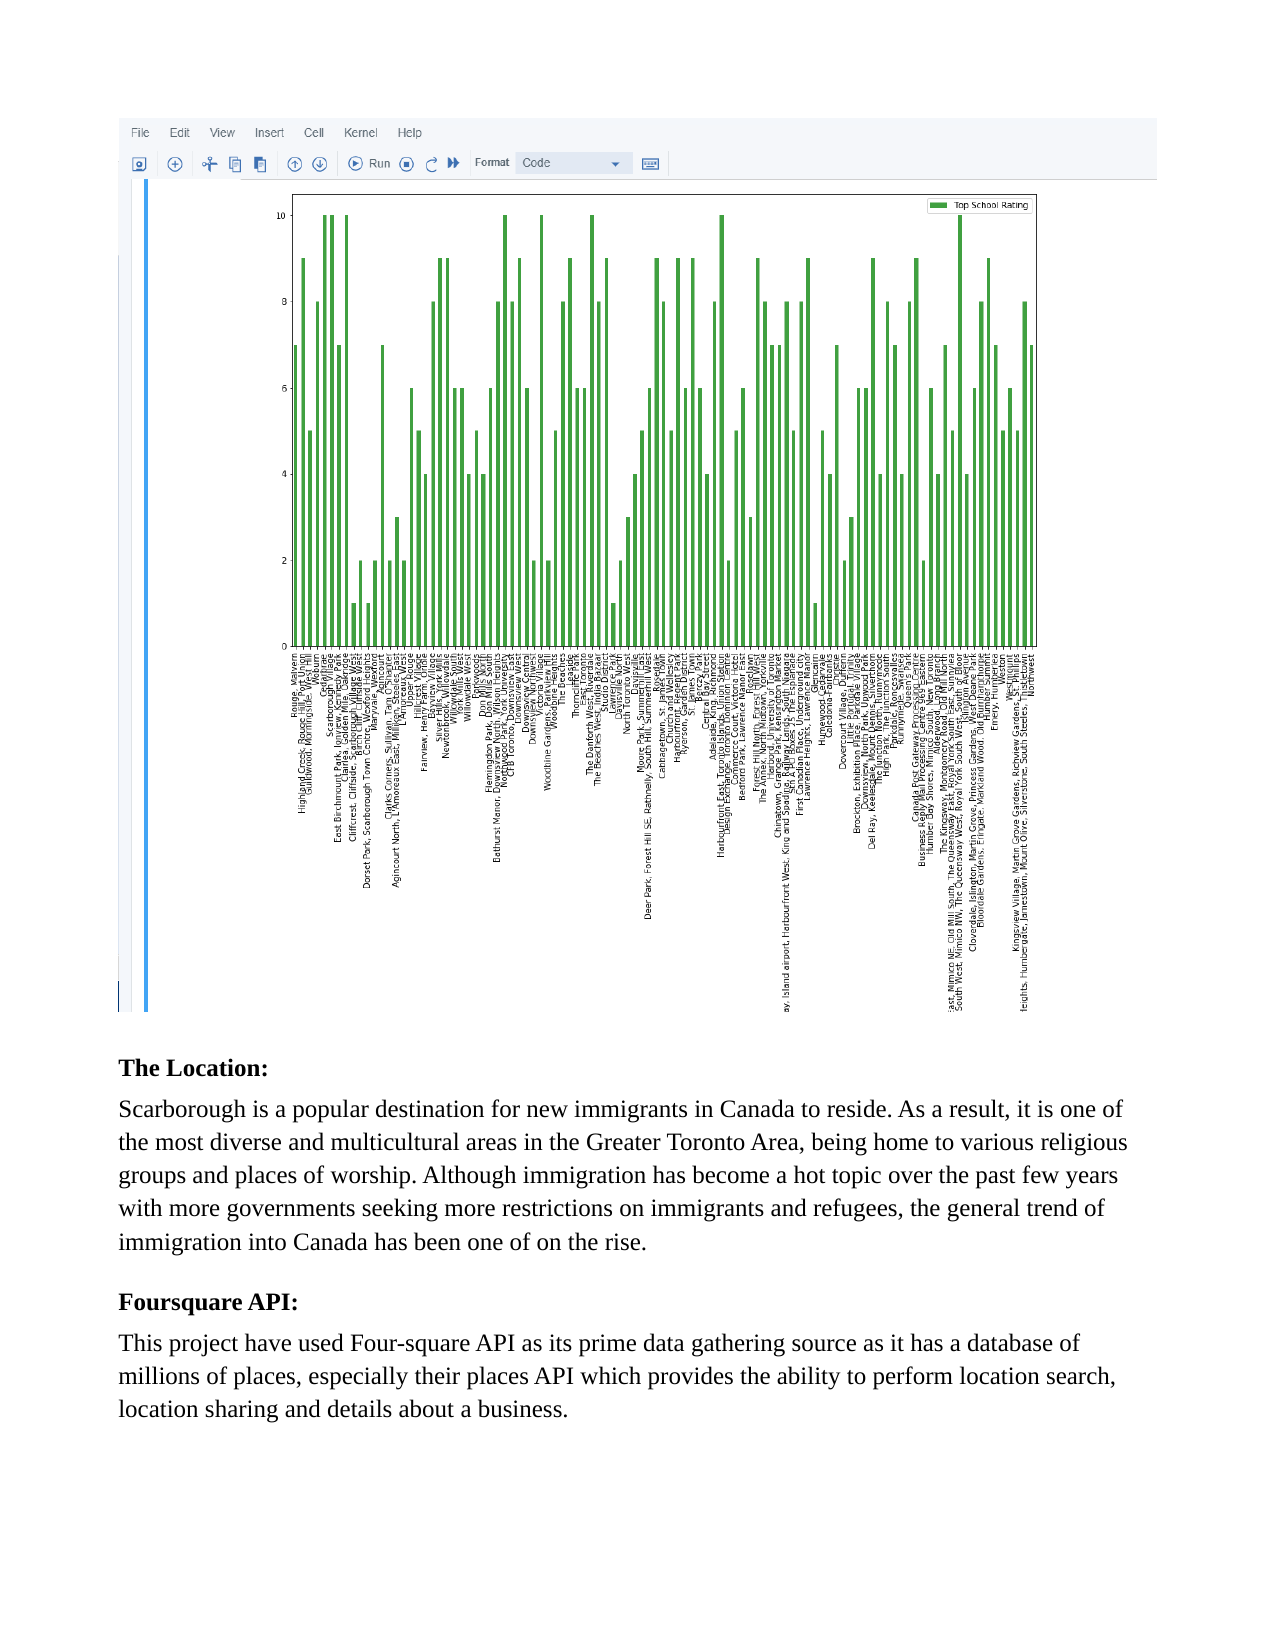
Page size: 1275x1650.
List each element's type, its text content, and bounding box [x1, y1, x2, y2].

text Scarborough is a popular destination for new immigrants in Canada to reside. As a result, it is one of the most diverse and multicultural areas in the Greater Toronto Area, being home to various religious groups and places of worship. Although immigration has become a hot topic over the past few years with more governments seeking more restrictions on immigrants and refugees, the general trend of immigration into Canada has been one of on the rise. [118, 1094, 1157, 1255]
text This project have used Four-square API as its prime data gathering source as it has a database of millions of places, especially their places API which provides the ability to perform location search, location sharing and details about a business. [118, 1328, 1157, 1423]
subtitle The Location: [118, 1053, 1157, 1082]
picture [118, 118, 1157, 1012]
subtitle Foursquare API: [118, 1287, 1157, 1315]
